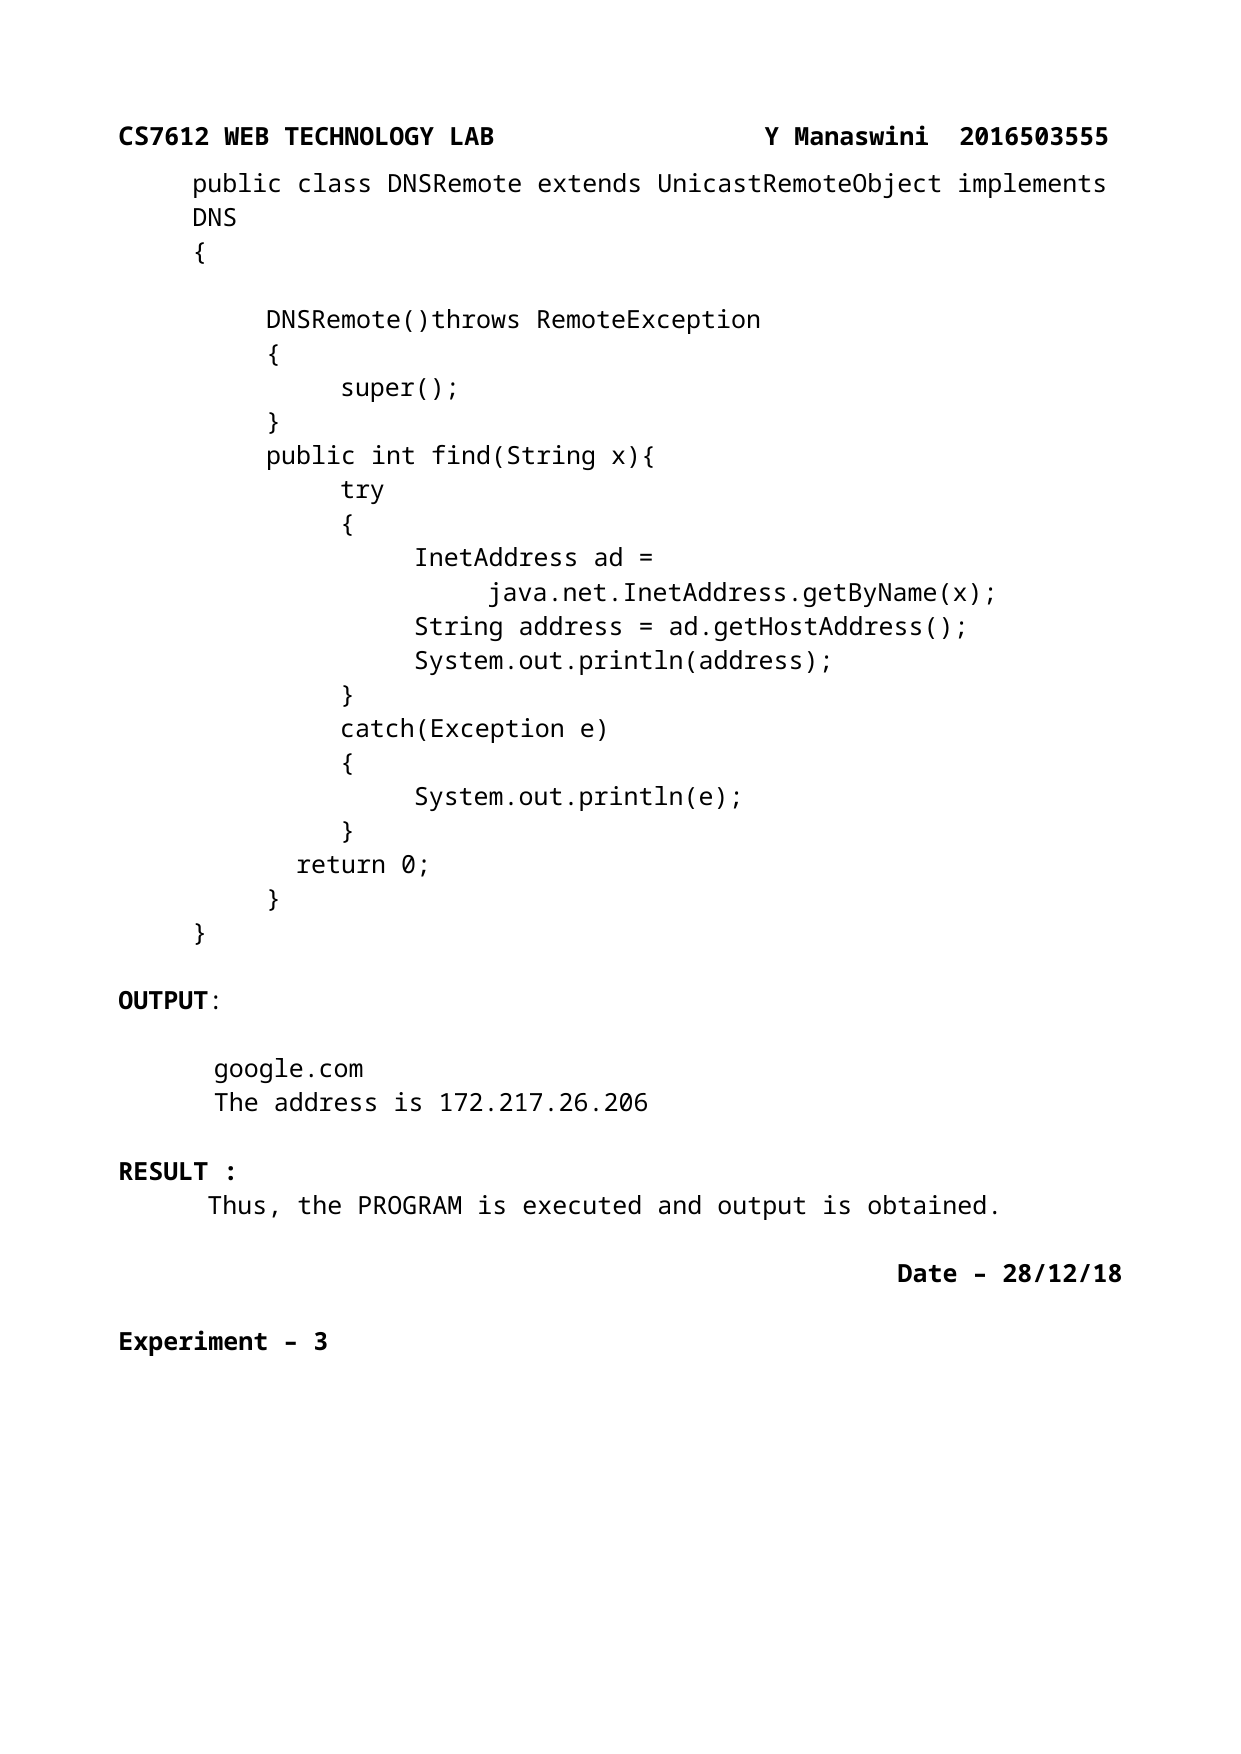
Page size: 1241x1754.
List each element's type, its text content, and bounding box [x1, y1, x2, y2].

text public class DNSRemote extends UnicastRemoteObject implements DNS [192, 165, 1122, 233]
text } [192, 915, 1122, 949]
text { [192, 336, 1122, 370]
text } [192, 404, 1122, 438]
text InetAddress ad = java.net.InetAddress.getByName(x); [192, 540, 1122, 608]
text Date – 28/12/18 [118, 1255, 1122, 1289]
text The address is 172.217.26.206 [118, 1085, 1122, 1119]
text google.com [118, 1051, 1122, 1085]
text DNSRemote()throws RemoteException [192, 302, 1122, 336]
text { [192, 506, 1122, 540]
text try [192, 472, 1122, 506]
text RESULT : [118, 1153, 1122, 1187]
text catch(Exception e) [192, 710, 1122, 744]
text String address = ad.getHostAddress(); [192, 608, 1122, 642]
text } [192, 676, 1122, 710]
text public int find(String x){ [192, 438, 1122, 472]
text Experiment – 3 [118, 1323, 1122, 1358]
text System.out.println(e); [192, 778, 1122, 813]
text return 0; [192, 847, 1122, 881]
text super(); [192, 370, 1122, 404]
text System.out.println(address); [192, 642, 1122, 676]
text OUTPUT: [118, 983, 1122, 1017]
text { [192, 744, 1122, 778]
text } [192, 881, 1122, 915]
text } [192, 813, 1122, 847]
text Thus, the PROGRAM is executed and output is obtained. [118, 1187, 1122, 1221]
text { [192, 233, 1122, 268]
